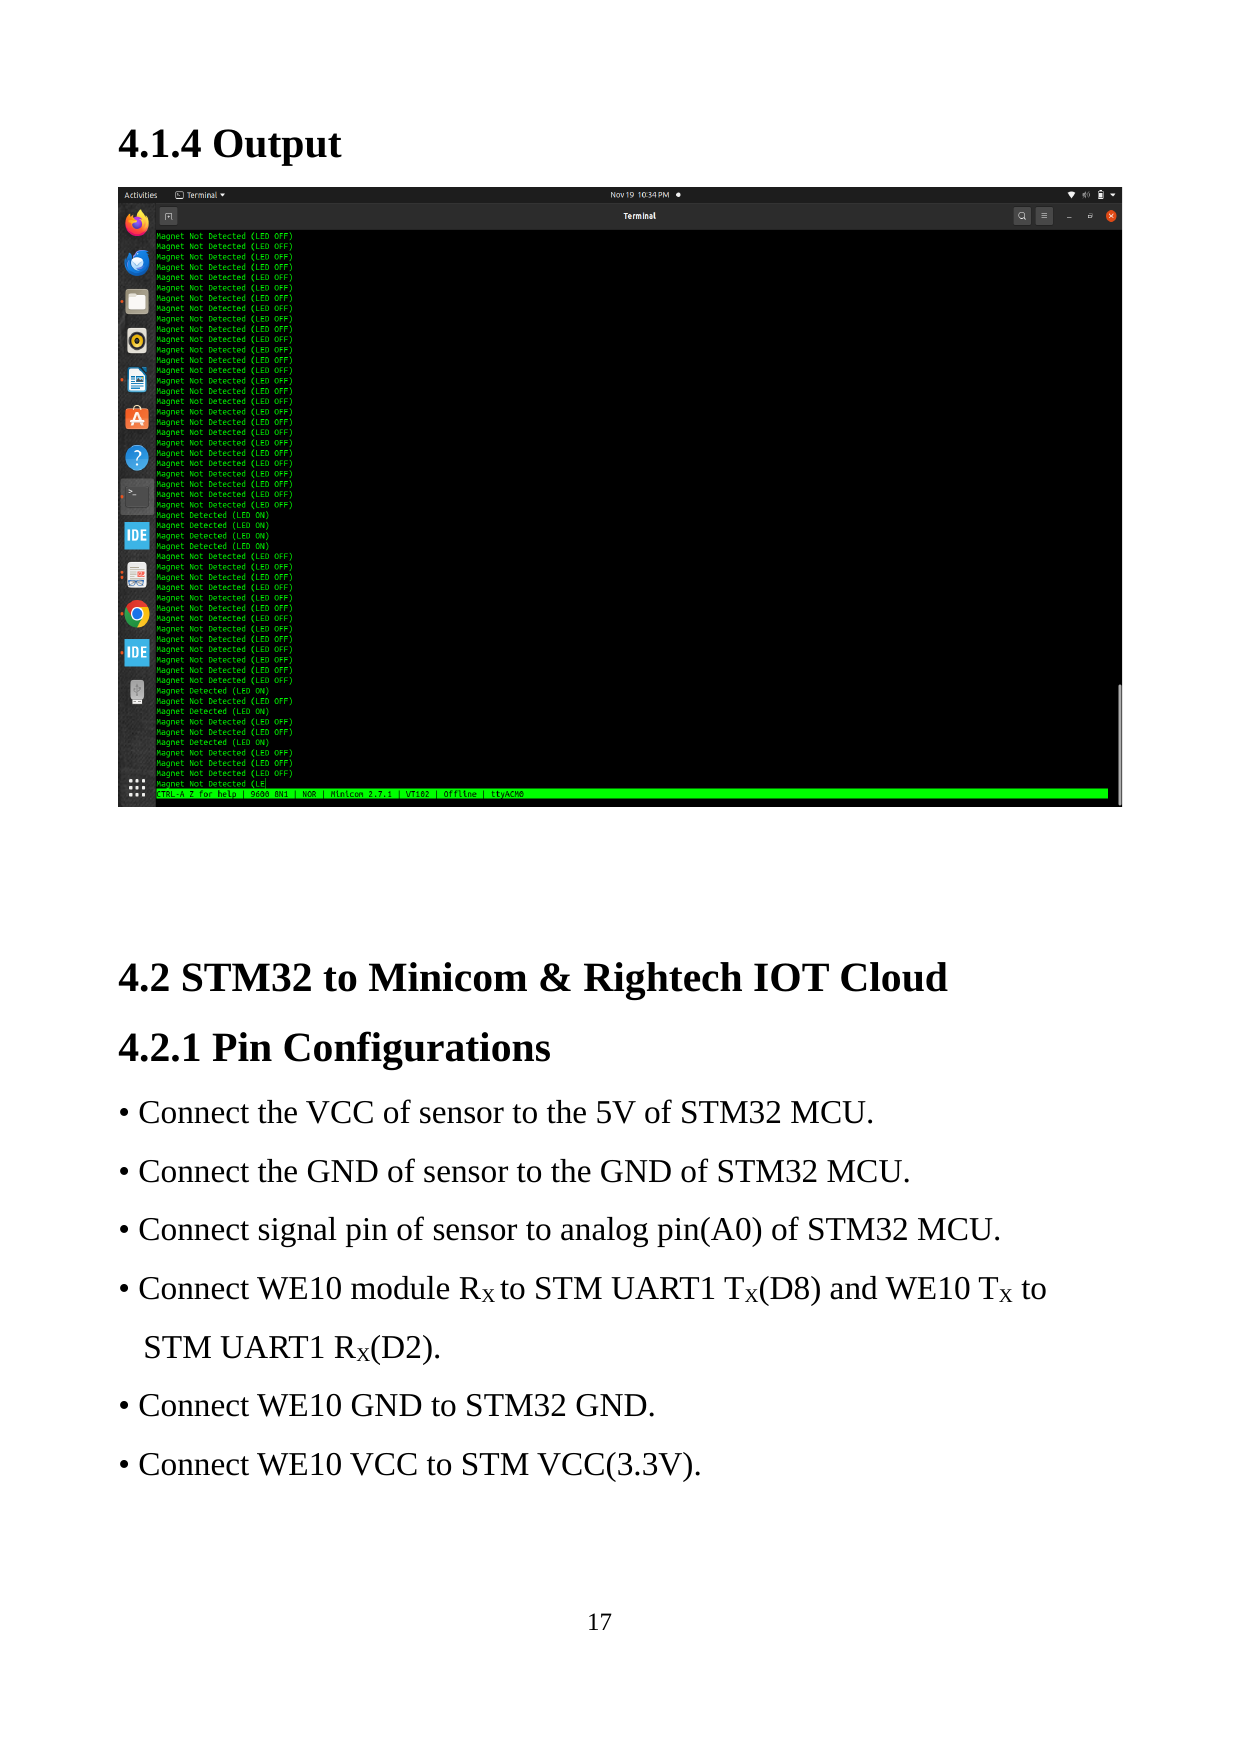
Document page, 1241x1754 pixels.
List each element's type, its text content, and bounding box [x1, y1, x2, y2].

text • Connect signal pin of sensor to analog pin(A0) of STM32 MCU. [118, 1209, 1122, 1248]
picture [118, 187, 1123, 807]
text • Connect the GND of sensor to the GND of STM32 MCU. [118, 1151, 1122, 1189]
text • Connect the VCC of sensor to the 5V of STM32 MCU. [118, 1092, 1122, 1131]
text STM UART1 RX(D2). [118, 1327, 1122, 1365]
text 4.1.4 Output [118, 118, 1122, 166]
text • Connect WE10 VCC to STM VCC(3.3V). [118, 1444, 1122, 1482]
text 4.2.1 Pin Configurations [118, 1023, 1122, 1071]
text • Connect WE10 module RX to STM UART1 TX(D8) and WE10 TX to [118, 1268, 1122, 1307]
text 4.2 STM32 to Minicom & Rightech IOT Cloud [118, 953, 1122, 1001]
text • Connect WE10 GND to STM32 GND. [118, 1386, 1122, 1424]
